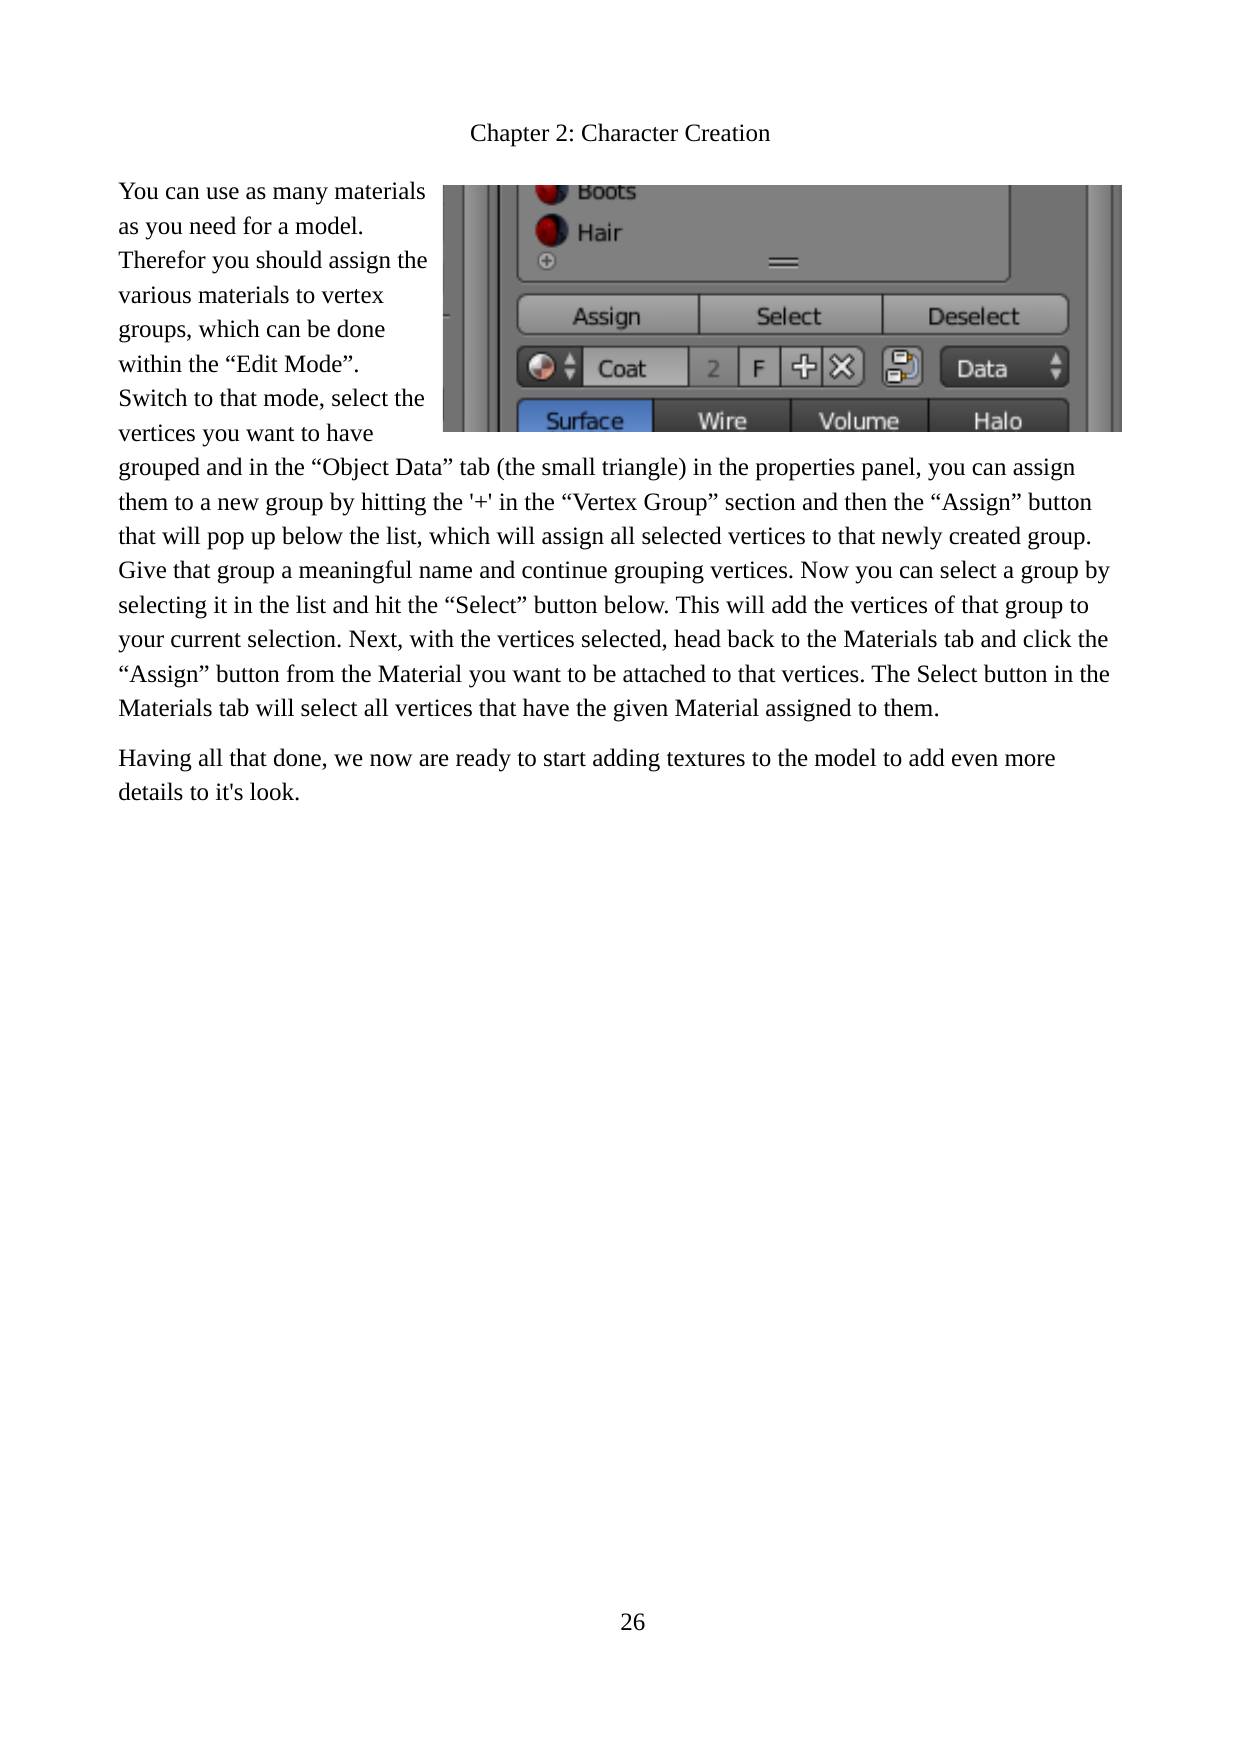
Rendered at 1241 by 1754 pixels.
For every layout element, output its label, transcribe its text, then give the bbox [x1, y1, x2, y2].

picture [442, 185, 1122, 432]
text You can use as many materials as you need for a model. Therefor you should assign the various materials to vertex groups, which can be done within the “Edit Mode”. Switch to that mode, select the vertices you want to have grouped and in the “Object Data” tab (the small triangle) in the properties panel, you can assign them to a new group by hitting the '+' in the “Vertex Group” section and then the “Assign” button that will pop up below the list, which will assign all selected vertices to that newly created group. Give that group a meaningful name and continue grouping vertices. Now you can select a group by selecting it in the list and hit the “Select” button below. This will add the vertices of that group to your current selection. Next, with the vertices selected, head back to the Materials tab and click the “Assign” button from the Material you want to be attached to that vertices. The Select button in the Materials tab will select all vertices that have the given Material assigned to them. [118, 176, 1122, 722]
text Having all that done, we now are ready to start adding textures to the model to add even more details to it's look. [118, 743, 1122, 806]
